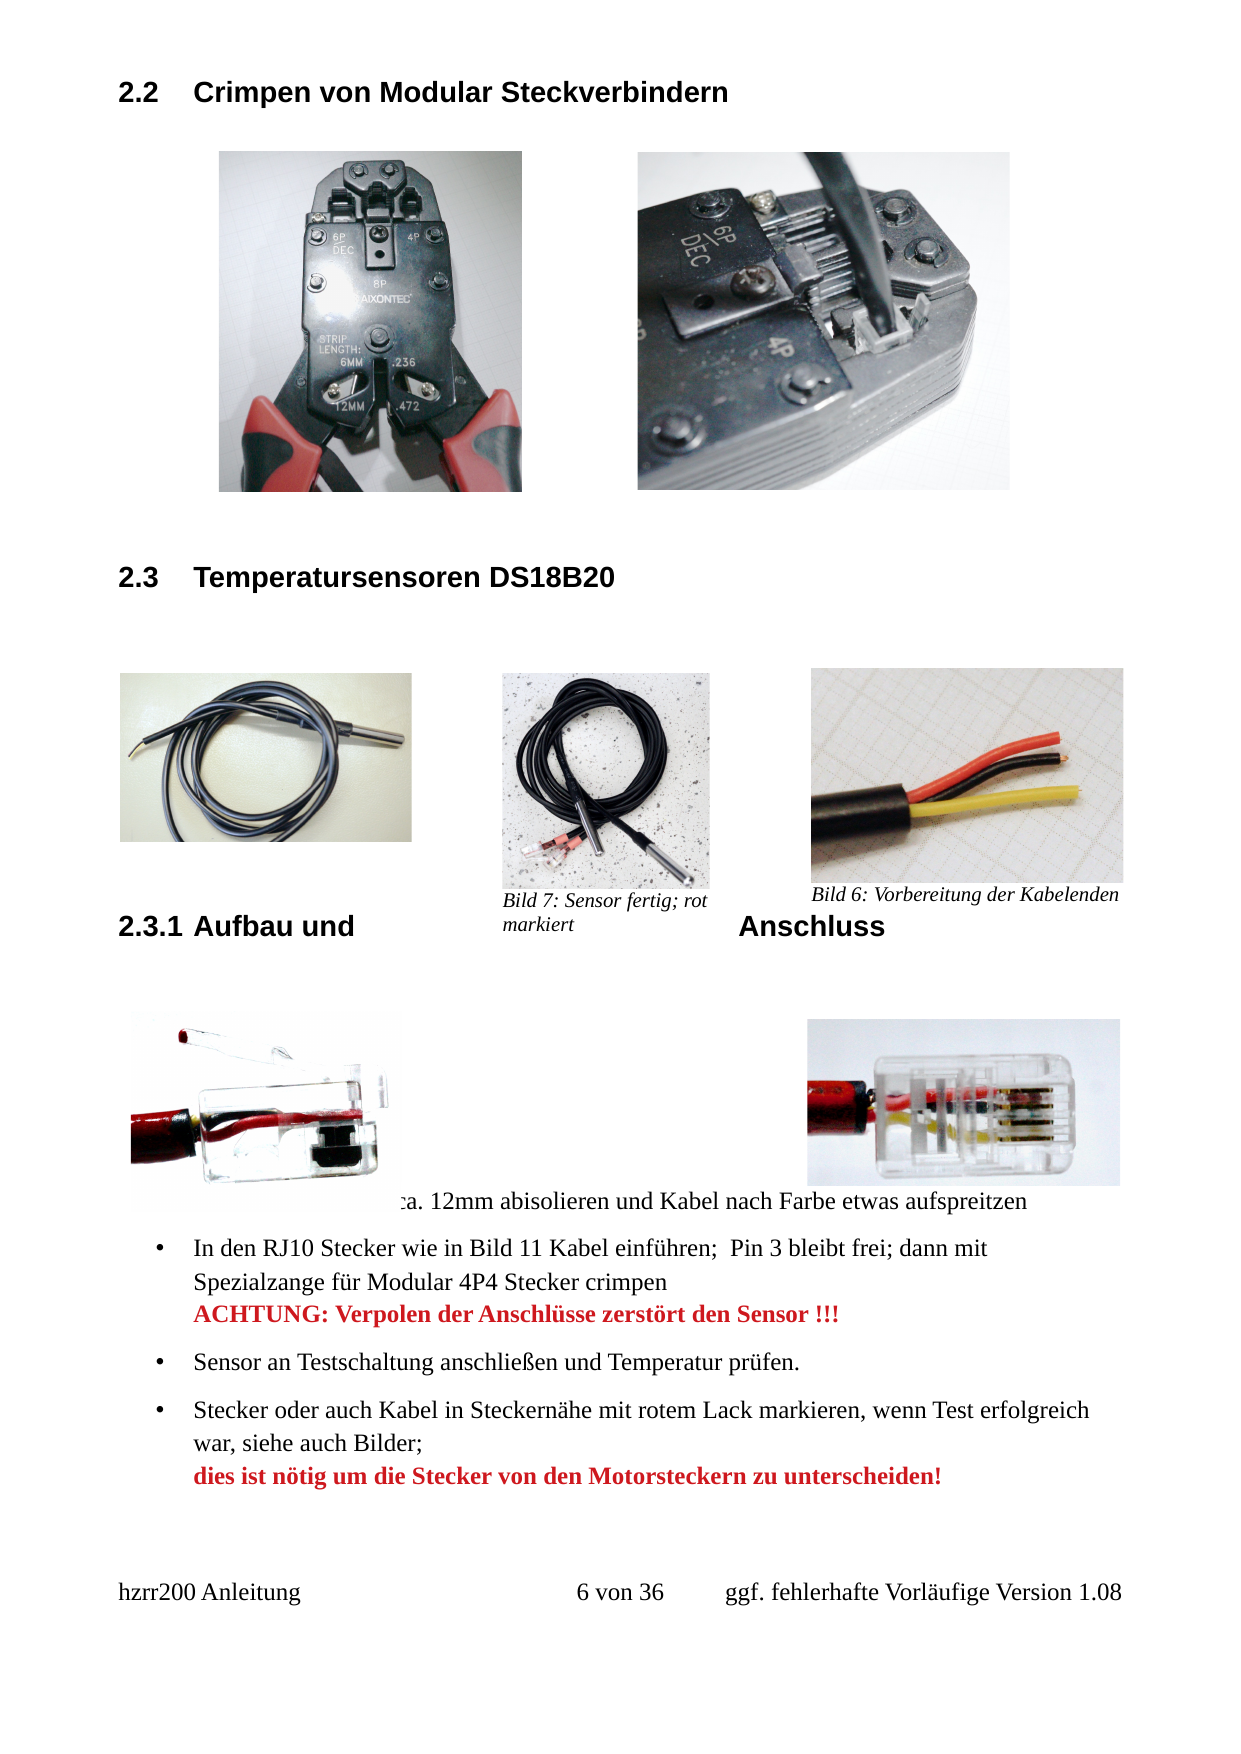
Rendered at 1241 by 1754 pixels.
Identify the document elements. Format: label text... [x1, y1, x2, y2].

subtitle Temperatursensoren DS18B20 [118, 560, 1122, 593]
text Bild 6: Vorbereitung der Kabelenden [811, 883, 1123, 906]
text Bild 11: Sensor Stecker, Kontaktseite [807, 1000, 1120, 1019]
text Bild 8: Sensor wie geliefert [120, 654, 412, 673]
text Bild 7: Sensor fertig; rot markiert [502, 654, 738, 936]
list Sensor an Testschaltung anschließen und Temperatur prüfen. [156, 1347, 1122, 1376]
text [811, 649, 1123, 668]
list Kabel wie in Bild 6 ca. 12mm abisolieren und Kabel nach Farbe etwas aufspreitzen [156, 1038, 1122, 1215]
list In den RJ10 Stecker wie in Bild 11 Kabel einführen; Pin 3 bleibt frei; dann mit Spezialzange für Modular 4P4 Stecker crimpen ACHTUNG: Verpolen der Anschlüsse zerstört den Sensor !!! [156, 1233, 1122, 1328]
text Bild 10: Sensorstecker; Lasche oben [131, 992, 507, 1182]
subtitle Crimpen von Modular Steckverbindern [118, 75, 1122, 108]
subtitle Aufbau und Anschluss [118, 608, 1122, 943]
text Bild 4: Crimpzange für 6Px, 8Px und 4Px Modular Stecker (RJ-) [219, 132, 522, 151]
text Bild 5: Crimpen eines RJ10 (4P4) Steckers [638, 133, 1010, 152]
list Stecker oder auch Kabel in Steckernähe mit rotem Lack markieren, wenn Test erfolgreich war, siehe auch Bilder; dies ist nötig um die Stecker von den Motorsteckern zu unterscheiden! [156, 1395, 1122, 1489]
